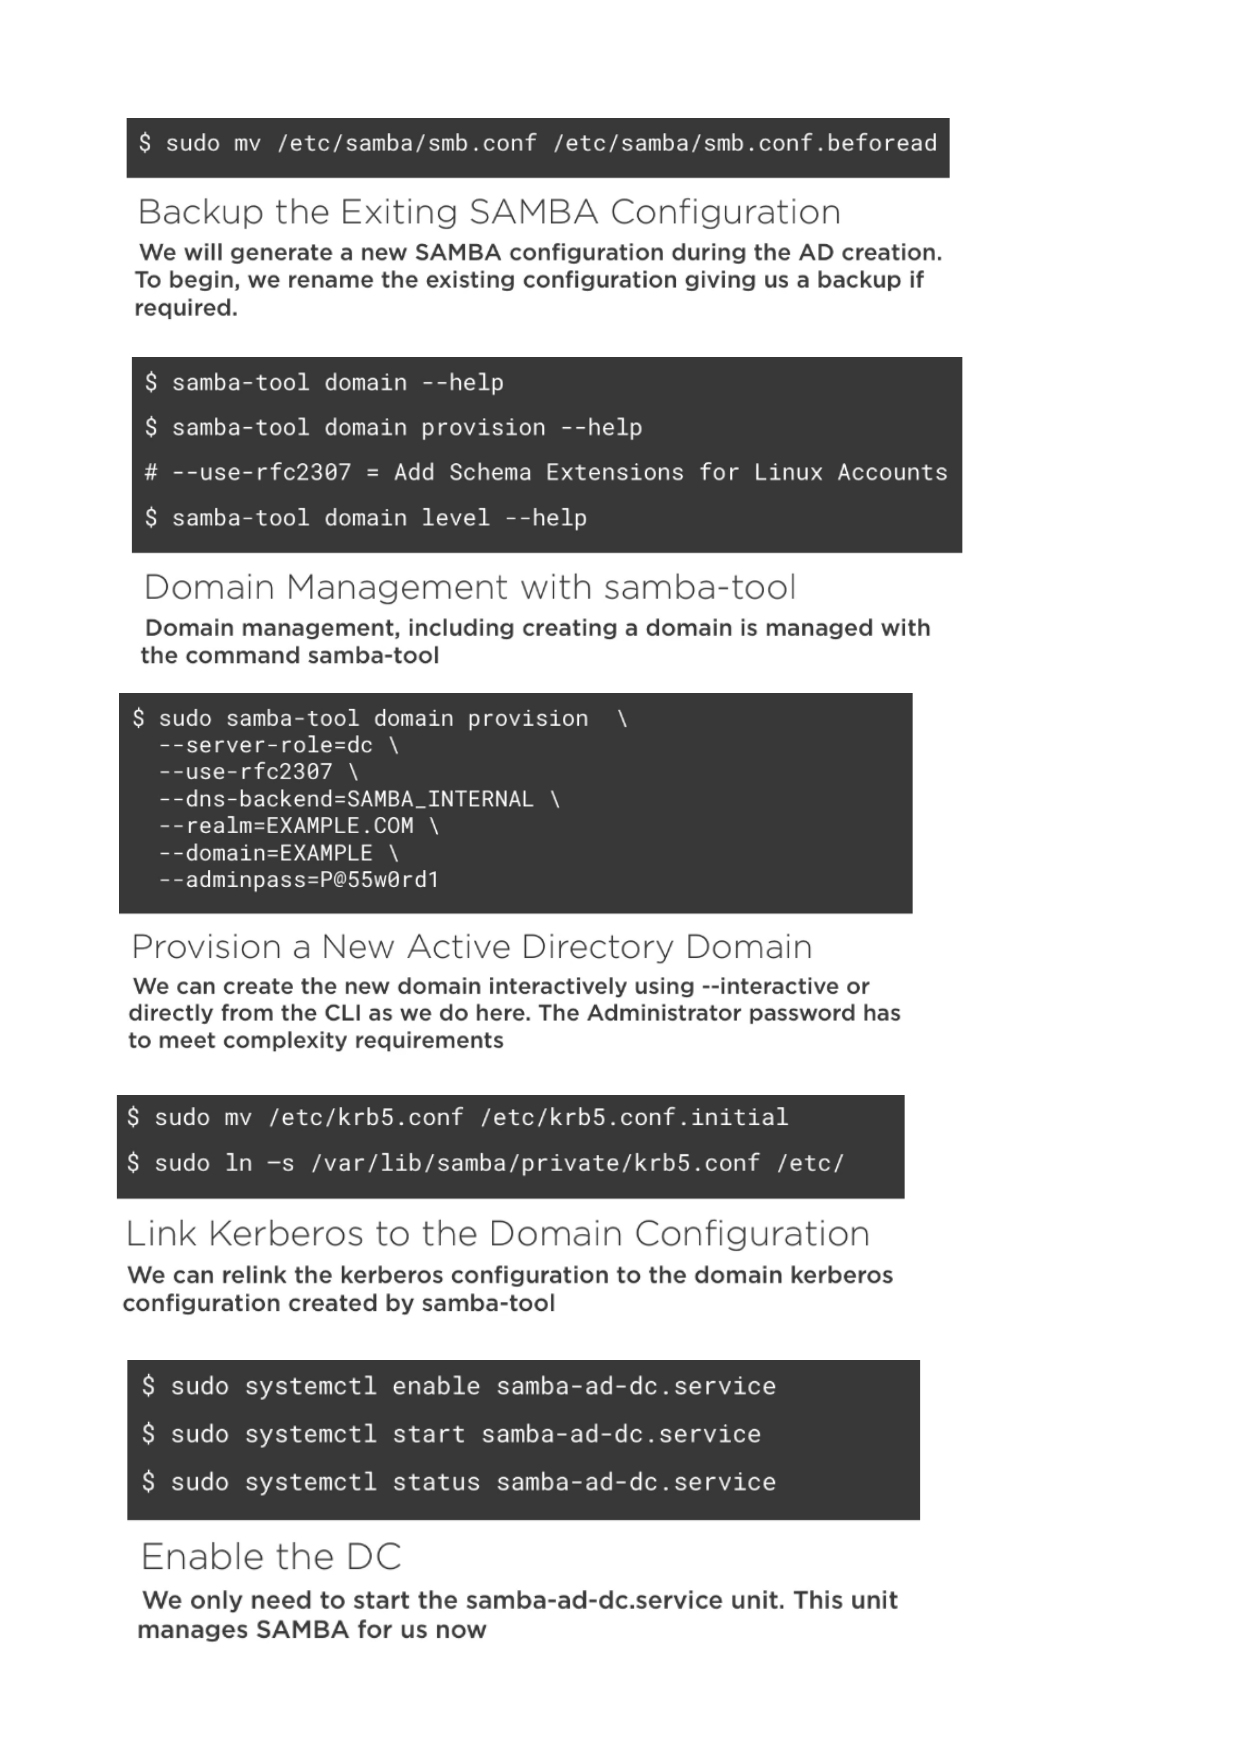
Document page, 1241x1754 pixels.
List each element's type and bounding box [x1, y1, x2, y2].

picture [126, 118, 950, 330]
picture [119, 693, 913, 1063]
picture [131, 357, 963, 683]
picture [127, 1360, 921, 1679]
picture [116, 1095, 905, 1329]
